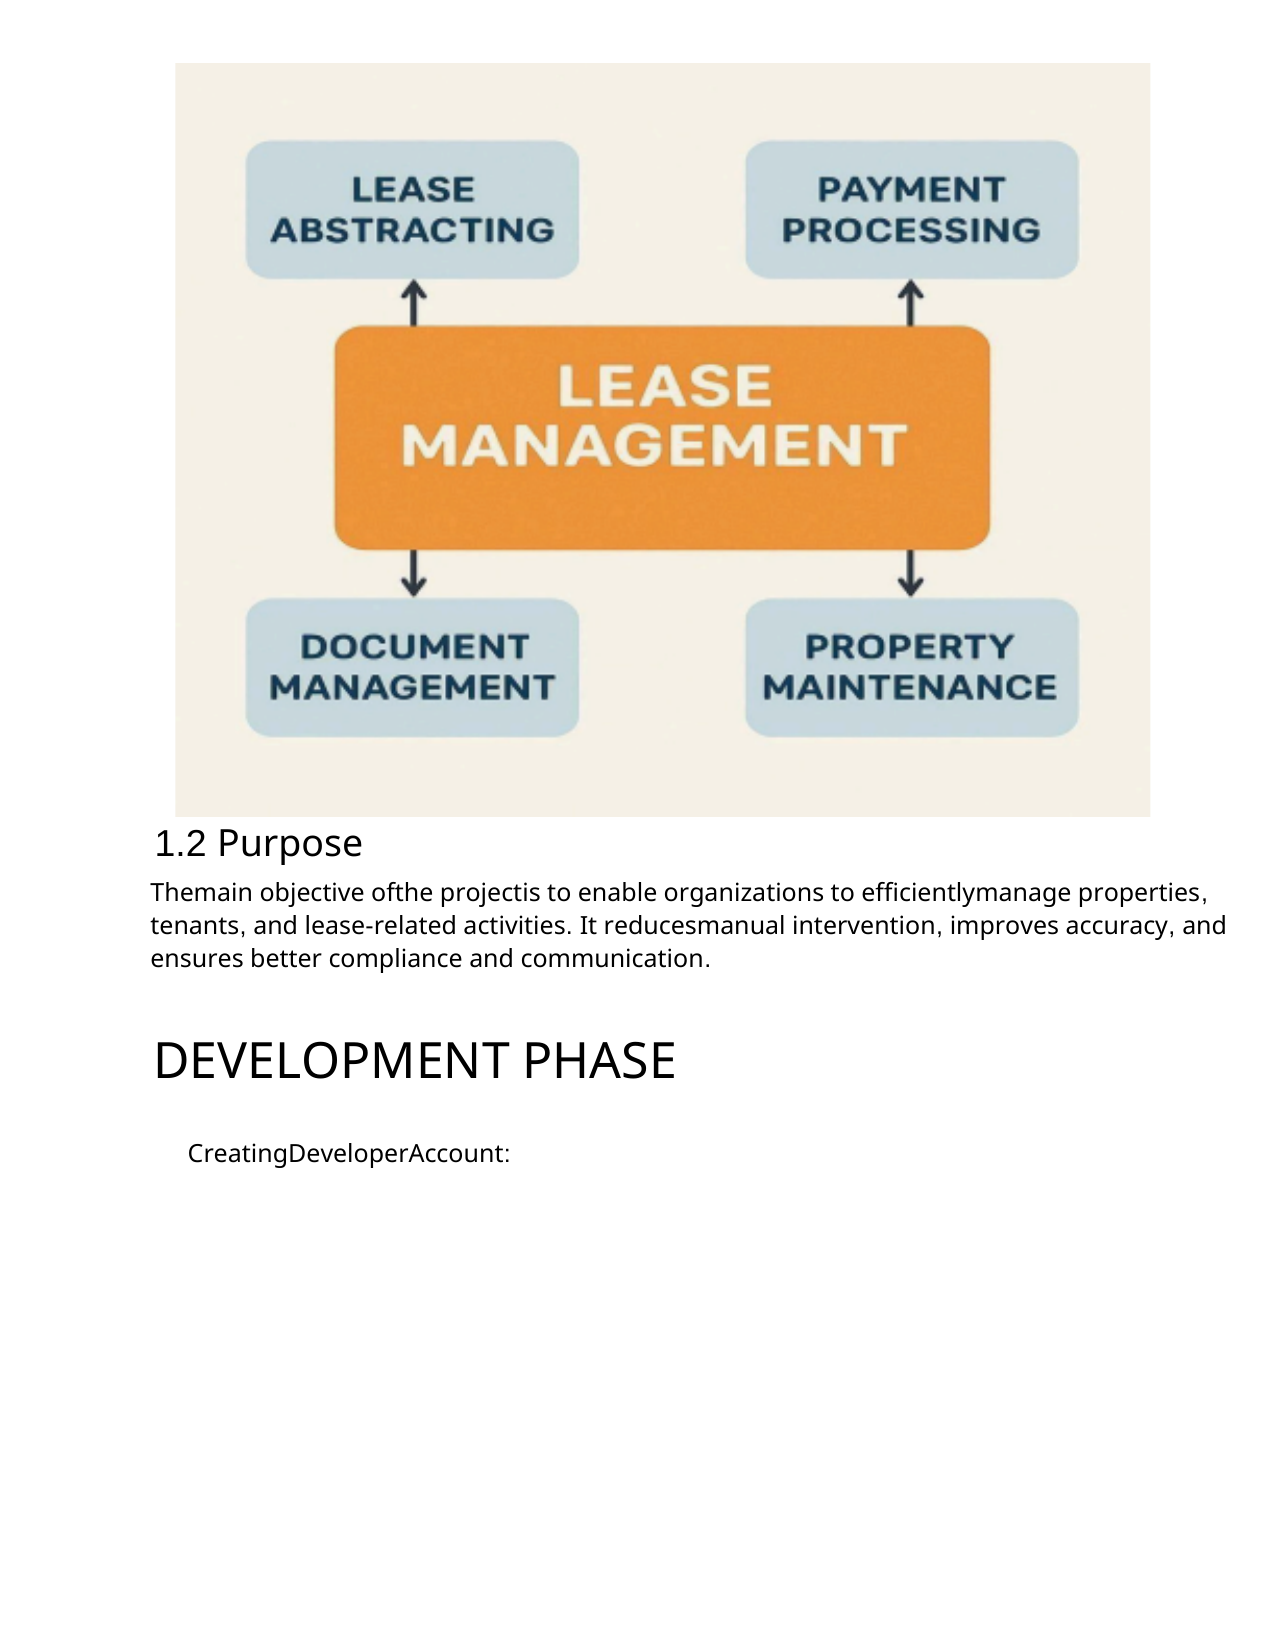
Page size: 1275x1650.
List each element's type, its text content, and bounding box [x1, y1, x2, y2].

text DEVELOPMENT PHASE [153, 1025, 1266, 1093]
text Themain objective ofthe projectis to enable organizations to efficientlymanage properties, tenants, and lease-related activities. It reducesmanual intervention, improves accuracy, and ensures better compliance and communication. [150, 875, 1230, 975]
text 1.2 Purpose [154, 816, 1266, 867]
text CreatingDeveloperAccount: [187, 1135, 1266, 1169]
